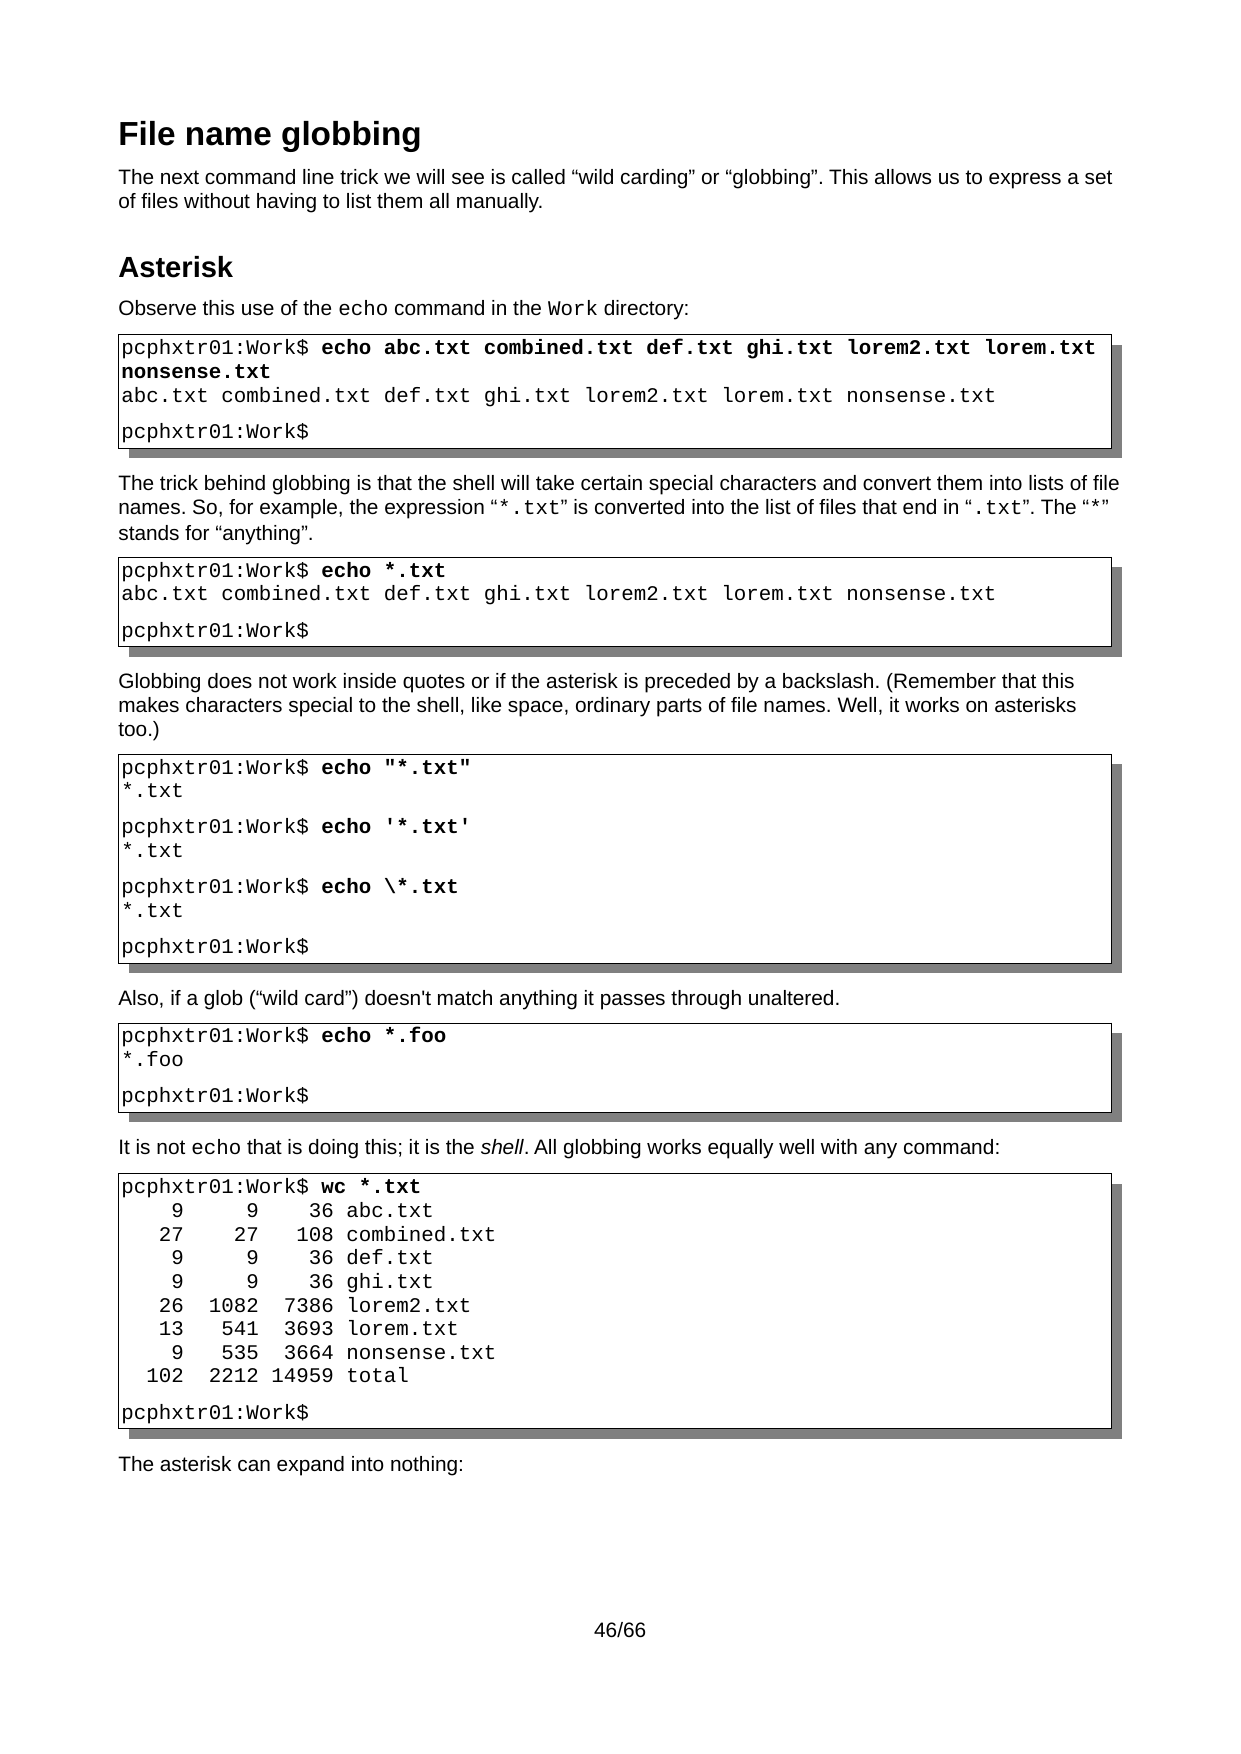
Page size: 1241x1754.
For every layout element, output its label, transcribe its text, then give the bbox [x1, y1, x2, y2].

text pcphxtr01:Work$ echo *.foo *.foo [119, 1024, 1111, 1073]
text pcphxtr01:Work$ [119, 1399, 1111, 1428]
text pcphxtr01:Work$ [119, 1082, 1111, 1112]
text It is not echo that is doing this; it is the shell. All globbing works equally well with any command: [118, 1135, 1122, 1161]
text pcphxtr01:Work$ echo *.txt abc.txt combined.txt def.txt ghi.txt lorem2.txt lorem.txt nonsense.txt [119, 558, 1111, 607]
text pcphxtr01:Work$ wc *.txt 9 9 36 abc.txt 27 27 108 combined.txt 9 9 36 def.txt 9 9 36 ghi.txt 26 1082 7386 lorem2.txt 13 541 3693 lorem.txt 9 535 3664 nonsense.txt 102 2212 14959 total [119, 1174, 1111, 1389]
text Observe this use of the echo command in the Work directory: [118, 296, 1122, 322]
text pcphxtr01:Work$ echo abc.txt combined.txt def.txt ghi.txt lorem2.txt lorem.txt nonsense.txt abc.txt combined.txt def.txt ghi.txt lorem2.txt lorem.txt nonsense.txt [119, 335, 1111, 408]
text Also, if a glob (“wild card”) doesn't match anything it passes through unaltered. [118, 986, 1122, 1010]
text The trick behind globbing is that the shell will take certain special characters and convert them into lists of file names. So, for example, the expression “*.txt” is converted into the list of files that end in “.txt”. The “*” stands for “anything”. [118, 471, 1122, 544]
subtitle Asterisk [118, 250, 1122, 283]
text The asterisk can expand into nothing: [118, 1451, 1122, 1475]
text Globbing does not work inside quotes or if the asterisk is preceded by a backslash. (Remember that this makes characters special to the shell, like space, ordinary parts of file names. Well, it works on asterisks too.) [118, 669, 1122, 741]
text pcphxtr01:Work$ [119, 418, 1111, 447]
text The next command line trick we will see is called “wild carding” or “globbing”. This allows us to express a set of files without having to list them all manually. [118, 164, 1122, 212]
text pcphxtr01:Work$ echo "*.txt" *.txt [119, 755, 1111, 804]
text pcphxtr01:Work$ [119, 933, 1111, 963]
text pcphxtr01:Work$ echo '*.txt' *.txt [119, 813, 1111, 864]
subtitle File name globbing [118, 113, 1122, 152]
text pcphxtr01:Work$ echo \*.txt *.txt [119, 873, 1111, 924]
text pcphxtr01:Work$ [119, 617, 1111, 646]
